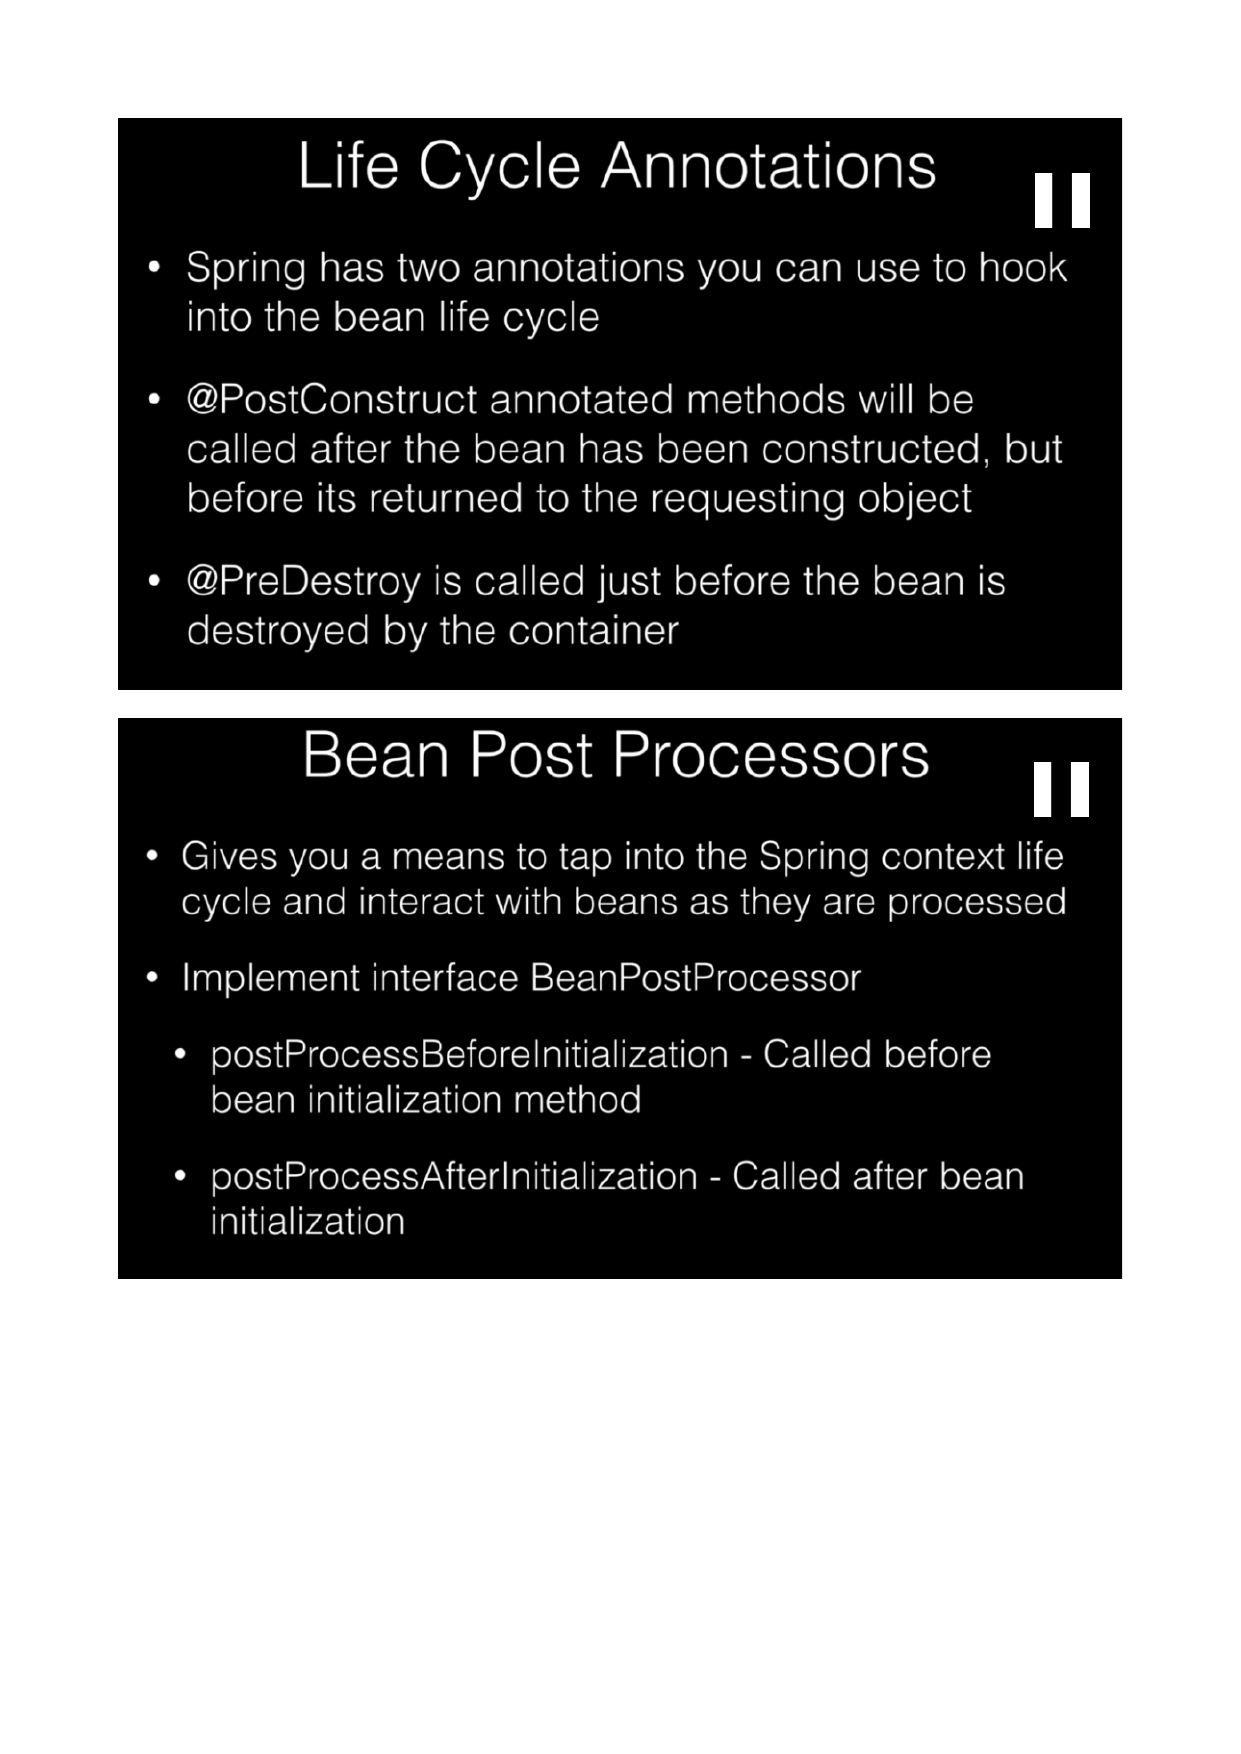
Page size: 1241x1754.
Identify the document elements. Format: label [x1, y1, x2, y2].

picture [118, 118, 1123, 690]
picture [118, 718, 1123, 1279]
